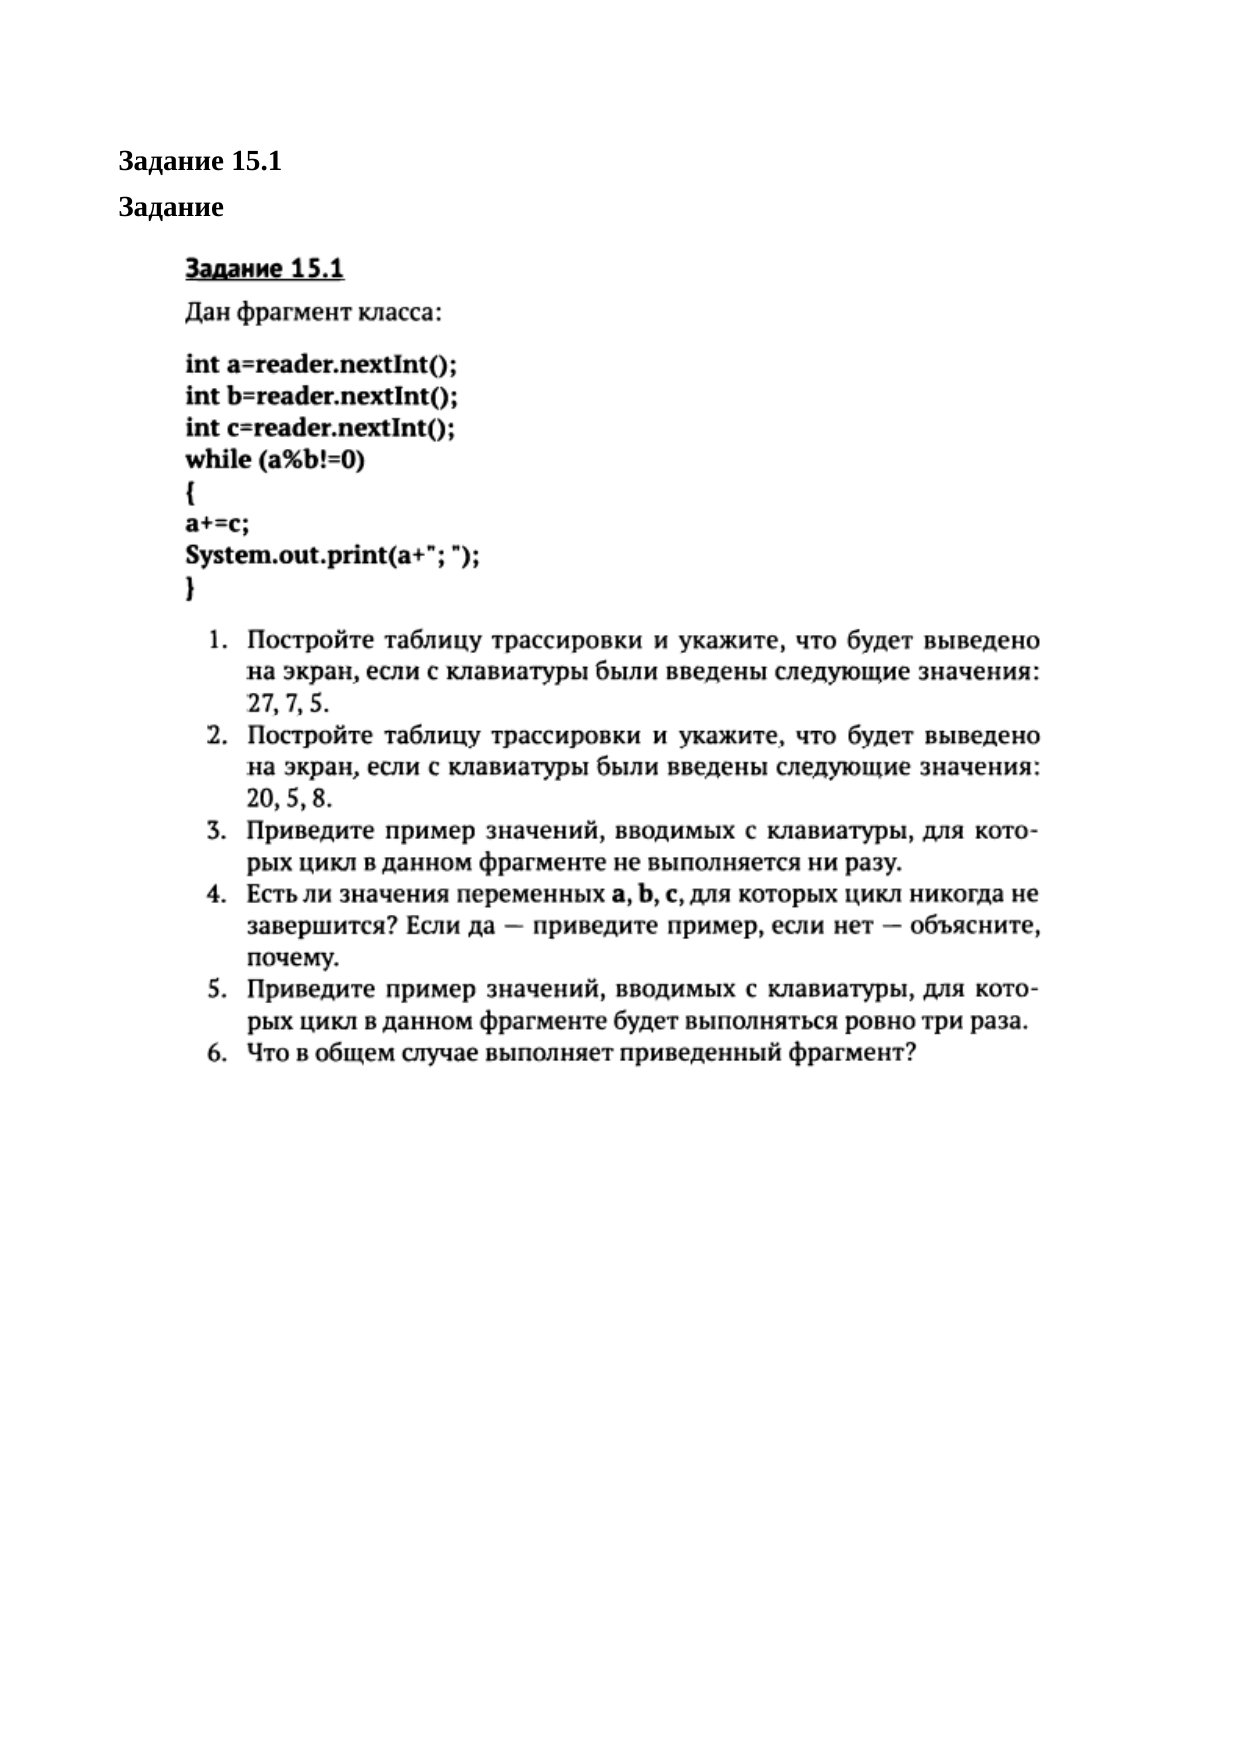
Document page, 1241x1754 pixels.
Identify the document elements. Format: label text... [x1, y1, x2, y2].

subtitle Задание 15.1 [118, 143, 1122, 177]
subtitle Задание [118, 189, 1122, 223]
picture [181, 251, 1060, 1075]
